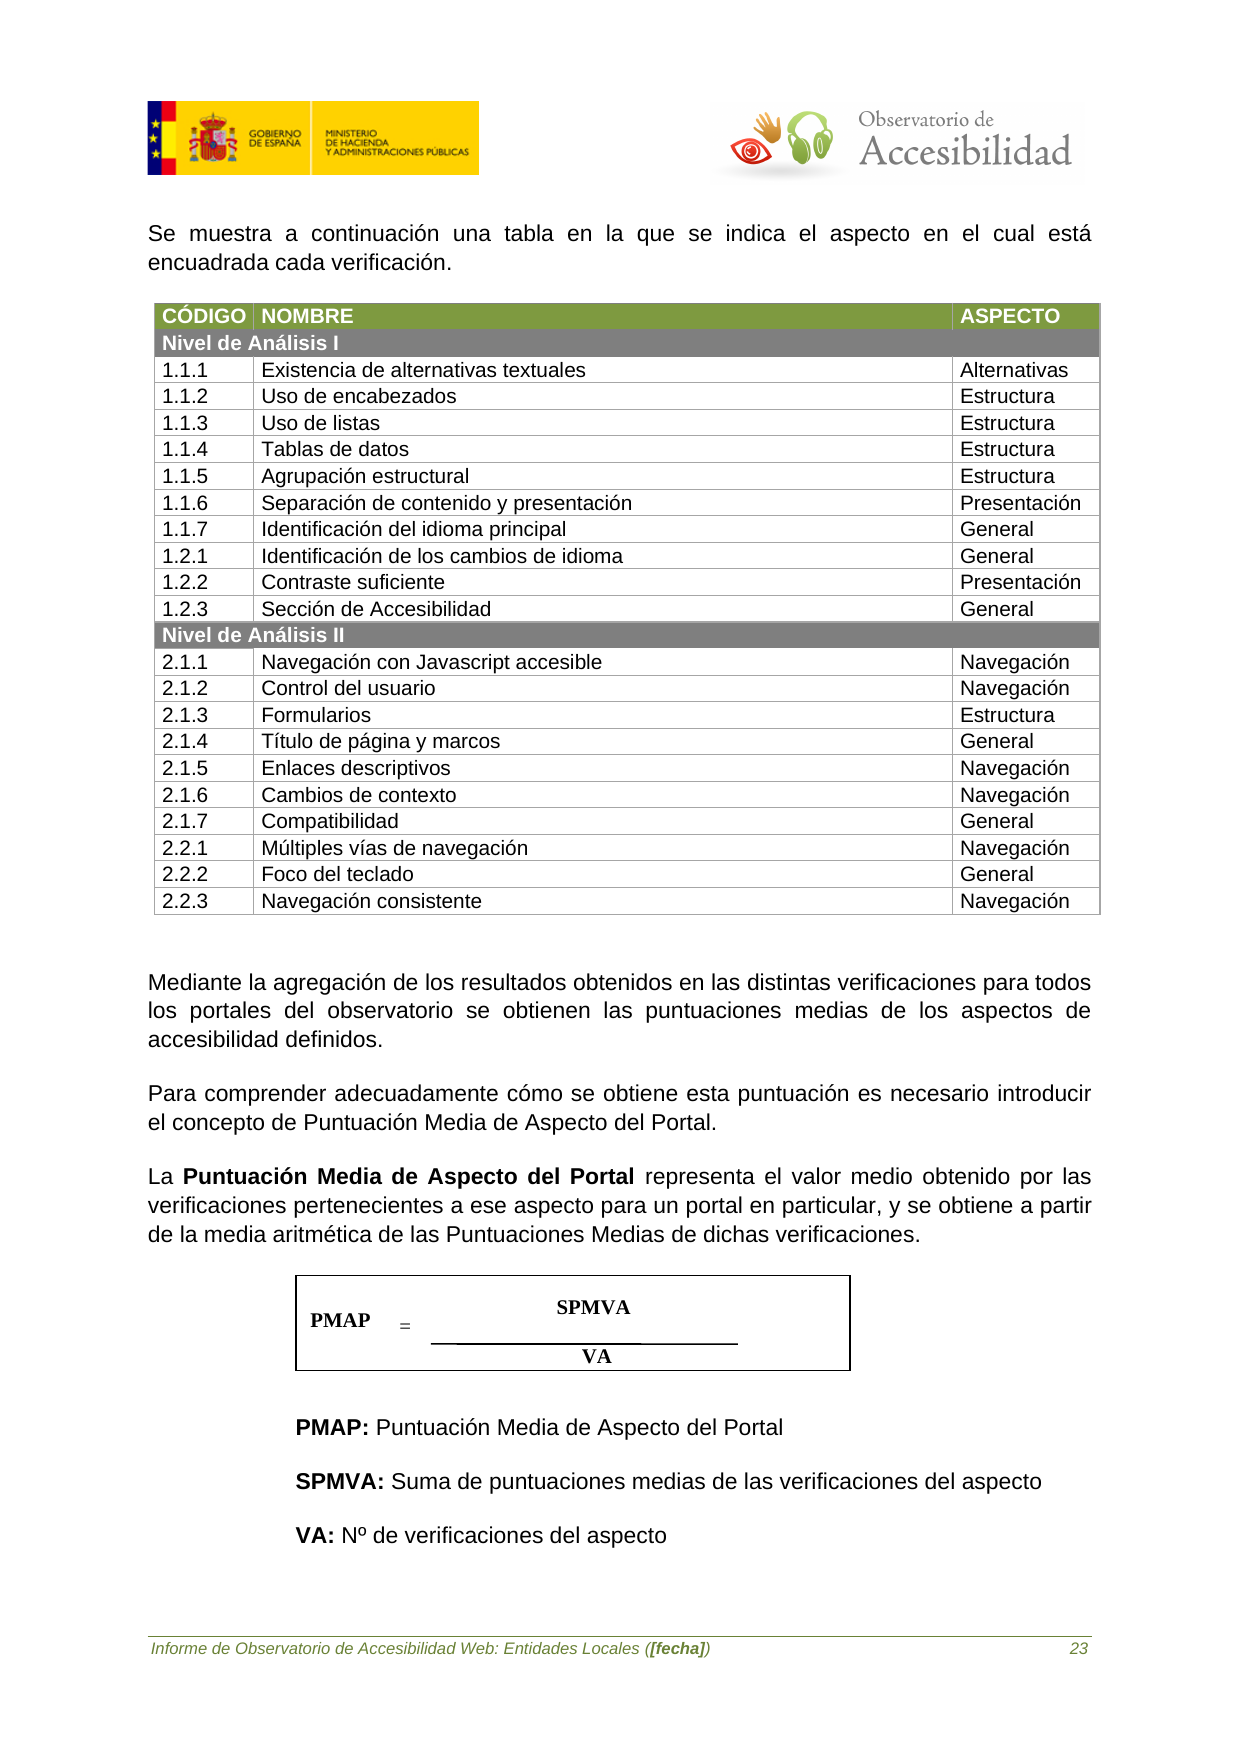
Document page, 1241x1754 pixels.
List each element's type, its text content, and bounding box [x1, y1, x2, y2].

table_cell Uso de listas [254, 410, 952, 435]
table_cell Compatibilidad [254, 808, 952, 834]
table_header CÓDIGO [155, 304, 253, 329]
table_cell Identificación del idioma principal [254, 516, 952, 542]
text PMAP: Puntuación Media de Aspecto del Portal [295, 1414, 1092, 1440]
table_cell 1.1.2 [155, 383, 253, 409]
table_cell Sección de Accesibilidad [254, 596, 952, 621]
table_cell Existencia de alternativas textuales [254, 357, 952, 382]
table_cell Nivel de Análisis II [155, 623, 1099, 648]
table_cell General [953, 596, 1099, 621]
table_cell Contraste suficiente [254, 569, 952, 595]
table_cell 1.1.4 [155, 436, 253, 462]
table_cell Nivel de Análisis I [155, 330, 1099, 356]
table_cell 2.1.2 [155, 676, 253, 701]
table_cell Navegación consistente [254, 888, 952, 913]
table_cell Uso de encabezados [254, 383, 952, 409]
table_cell 2.1.7 [155, 808, 253, 834]
table_cell Estructura [953, 463, 1099, 488]
table_cell General [953, 808, 1099, 834]
table_cell Estructura [953, 702, 1099, 728]
table_cell Cambios de contexto [254, 782, 952, 807]
table_cell Alternativas [953, 357, 1099, 382]
text SPMVA: Suma de puntuaciones medias de las verificaciones del aspecto [295, 1468, 1092, 1494]
table_cell Identificación de los cambios de idioma [254, 543, 952, 568]
table_cell Presentación [953, 569, 1099, 595]
table_cell 2.1.4 [155, 729, 253, 754]
table_cell 2.1.5 [155, 755, 253, 781]
table_cell 2.1.1 [155, 649, 253, 674]
table_cell Estructura [953, 410, 1099, 435]
table_cell Estructura [953, 383, 1099, 409]
table_cell 1.1.3 [155, 410, 253, 435]
table_cell 1.2.2 [155, 569, 253, 595]
table_cell Navegación [953, 782, 1099, 807]
table_cell Navegación [953, 676, 1099, 701]
table_cell 2.2.2 [155, 861, 253, 887]
table_cell 1.1.1 [155, 357, 253, 382]
table_cell 1.1.5 [155, 463, 253, 488]
table_header NOMBRE [254, 304, 952, 329]
table_cell General [953, 516, 1099, 542]
picture [147, 101, 479, 175]
table_cell 2.1.3 [155, 702, 253, 728]
table_cell General [953, 729, 1099, 754]
table_cell Múltiples vías de navegación [254, 835, 952, 860]
table_cell Presentación [953, 490, 1099, 515]
picture [710, 102, 1086, 185]
table_cell Control del usuario [254, 676, 952, 701]
table_cell Enlaces descriptivos [254, 755, 952, 781]
text Mediante la agregación de los resultados obtenidos en las distintas verificaciones para todos los portales del observatorio se obtienen las puntuaciones medias de los aspectos de accesibilidad definidos. [148, 968, 1092, 1053]
table_cell Separación de contenido y presentación [254, 490, 952, 515]
table_cell Título de página y marcos [254, 729, 952, 754]
table_cell 1.2.3 [155, 596, 253, 621]
table_cell Estructura [953, 436, 1099, 462]
text Se muestra a continuación una tabla en la que se indica el aspecto en el cual está encuadrada cada verificación. [148, 220, 1092, 275]
table_cell Foco del teclado [254, 861, 952, 887]
table_cell Navegación [953, 835, 1099, 860]
table_cell 2.1.6 [155, 782, 253, 807]
table_cell 2.2.3 [155, 888, 253, 913]
table_cell 1.2.1 [155, 543, 253, 568]
table_cell 1.1.7 [155, 516, 253, 542]
table_cell 1.1.6 [155, 490, 253, 515]
table_cell General [953, 861, 1099, 887]
text VA: Nº de verificaciones del aspecto [295, 1522, 1092, 1548]
table_cell Agrupación estructural [254, 463, 952, 488]
table_cell Formularios [254, 702, 952, 728]
table_cell Navegación con Javascript accesible [254, 648, 952, 674]
table_cell Navegación [953, 648, 1099, 674]
table_cell Navegación [953, 888, 1099, 913]
table_cell Navegación [953, 755, 1099, 781]
table_cell General [953, 543, 1099, 568]
text Para comprender adecuadamente cómo se obtiene esta puntuación es necesario introducir el concepto de Puntuación Media de Aspecto del Portal. [148, 1080, 1092, 1136]
table_cell 2.2.1 [155, 835, 253, 860]
text La Puntuación Media de Aspecto del Portal representa el valor medio obtenido por las verificaciones pertenecientes a ese aspecto para un portal en particular, y se obtiene a partir de la media aritmética de las Puntuaciones Medias de dichas verificaciones. [148, 1163, 1092, 1248]
table_header ASPECTO [953, 304, 1099, 329]
table_cell Tablas de datos [254, 436, 952, 462]
